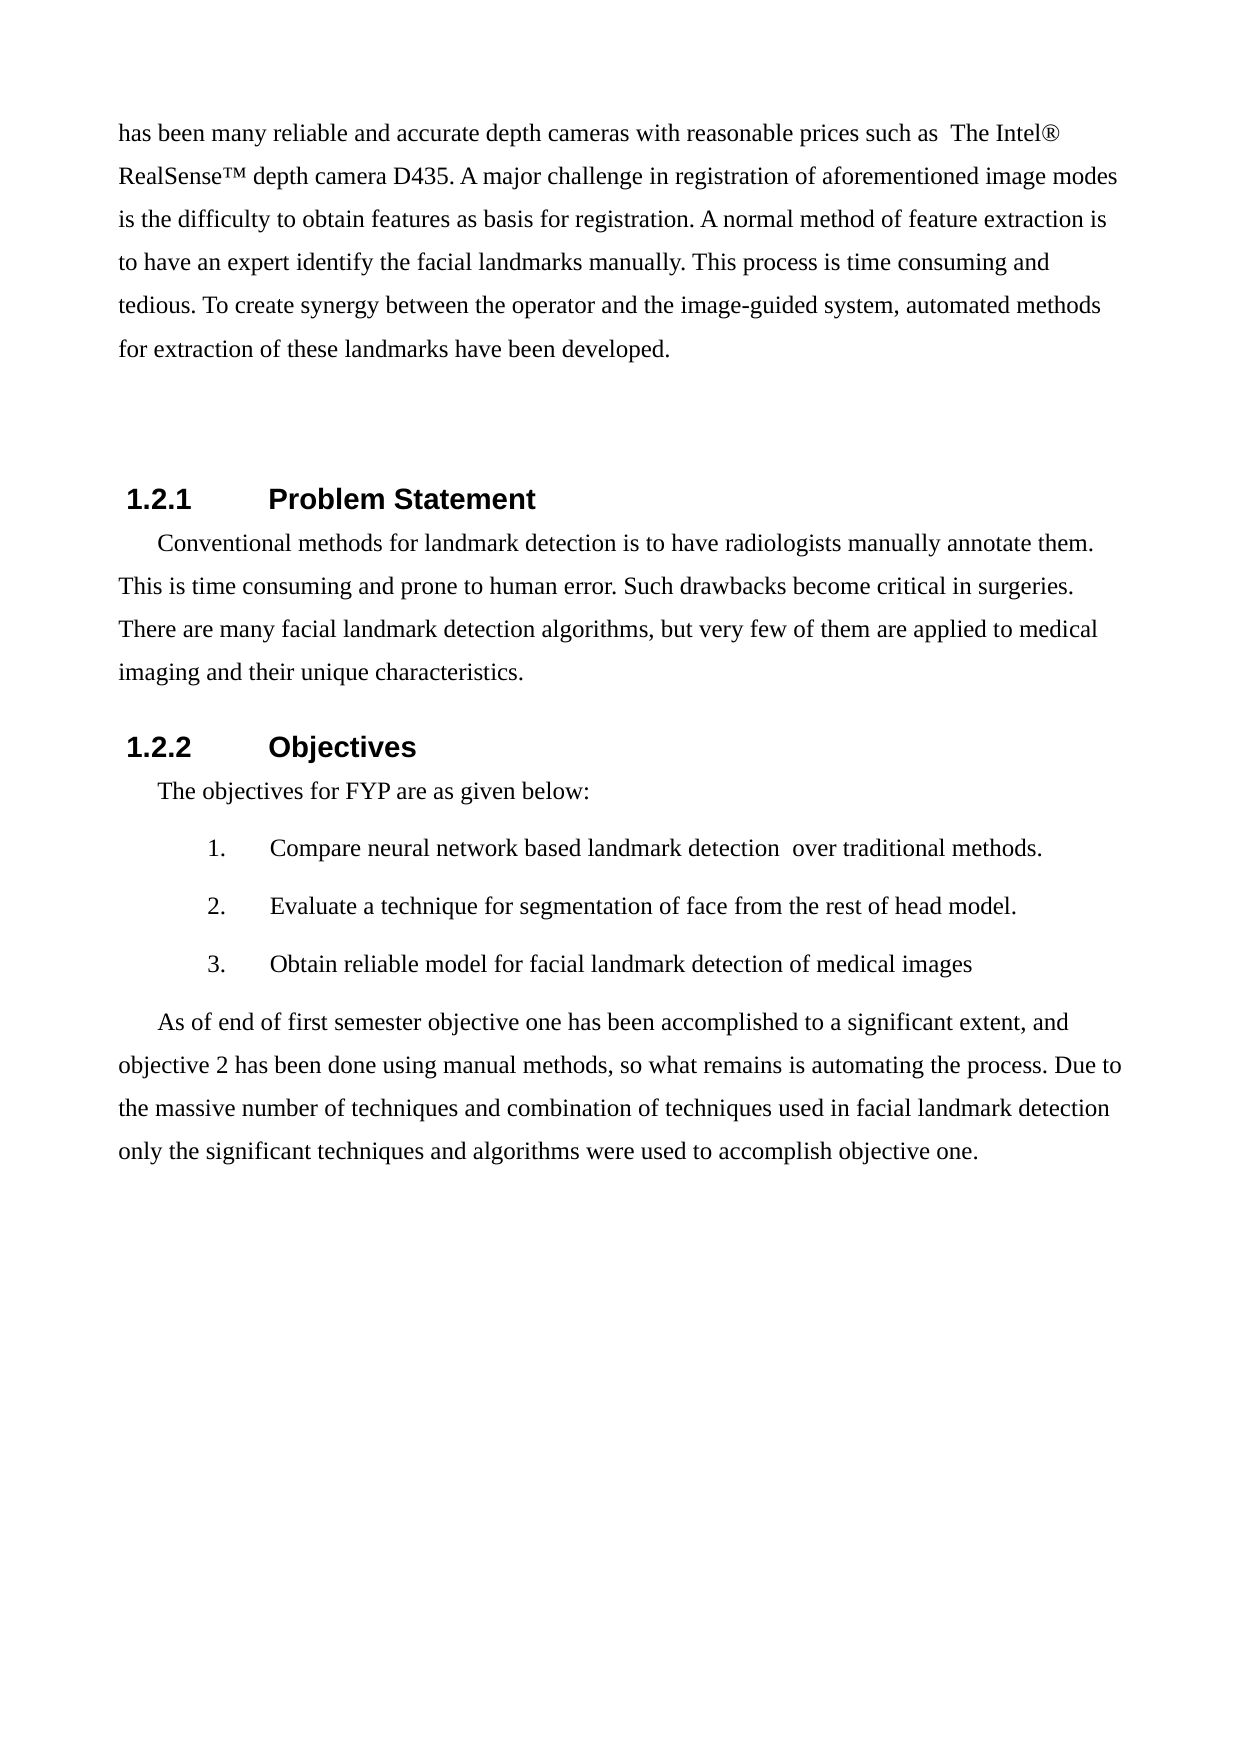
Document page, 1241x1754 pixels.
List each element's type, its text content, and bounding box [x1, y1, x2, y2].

list Obtain reliable model for facial landmark detection of medical images [207, 949, 1122, 978]
subtitle Problem Statement [118, 482, 1122, 515]
list Compare neural network based landmark detection over traditional methods. [207, 833, 1122, 862]
text Conventional methods for landmark detection is to have radiologists manually annotate them. This is time consuming and prone to human error. Such drawbacks become critical in surgeries. There are many facial landmark detection algorithms, but very few of them are applied to medical imaging and their unique characteristics. [118, 528, 1122, 686]
list Evaluate a technique for segmentation of face from the rest of head model. [207, 891, 1122, 920]
text As of end of first semester objective one has been accomplished to a significant extent, and objective 2 has been done using manual methods, so what remains is automating the process. Due to the massive number of techniques and combination of techniques used in facial landmark detection only the significant techniques and algorithms were used to accomplish objective one. [118, 1007, 1122, 1165]
text The objectives for FYP are as given below: [118, 776, 1122, 804]
text has been many reliable and accurate depth cameras with reasonable prices such as The Intel® RealSense™ depth camera D435. A major challenge in registration of aforementioned image modes is the difficulty to obtain features as basis for registration. A normal method of feature extraction is to have an expert identify the facial landmarks manually. This process is time consuming and tedious. To create synergy between the operator and the image-guided system, automated methods for extraction of these landmarks have been developed. [118, 118, 1122, 362]
subtitle Objectives [118, 729, 1122, 763]
